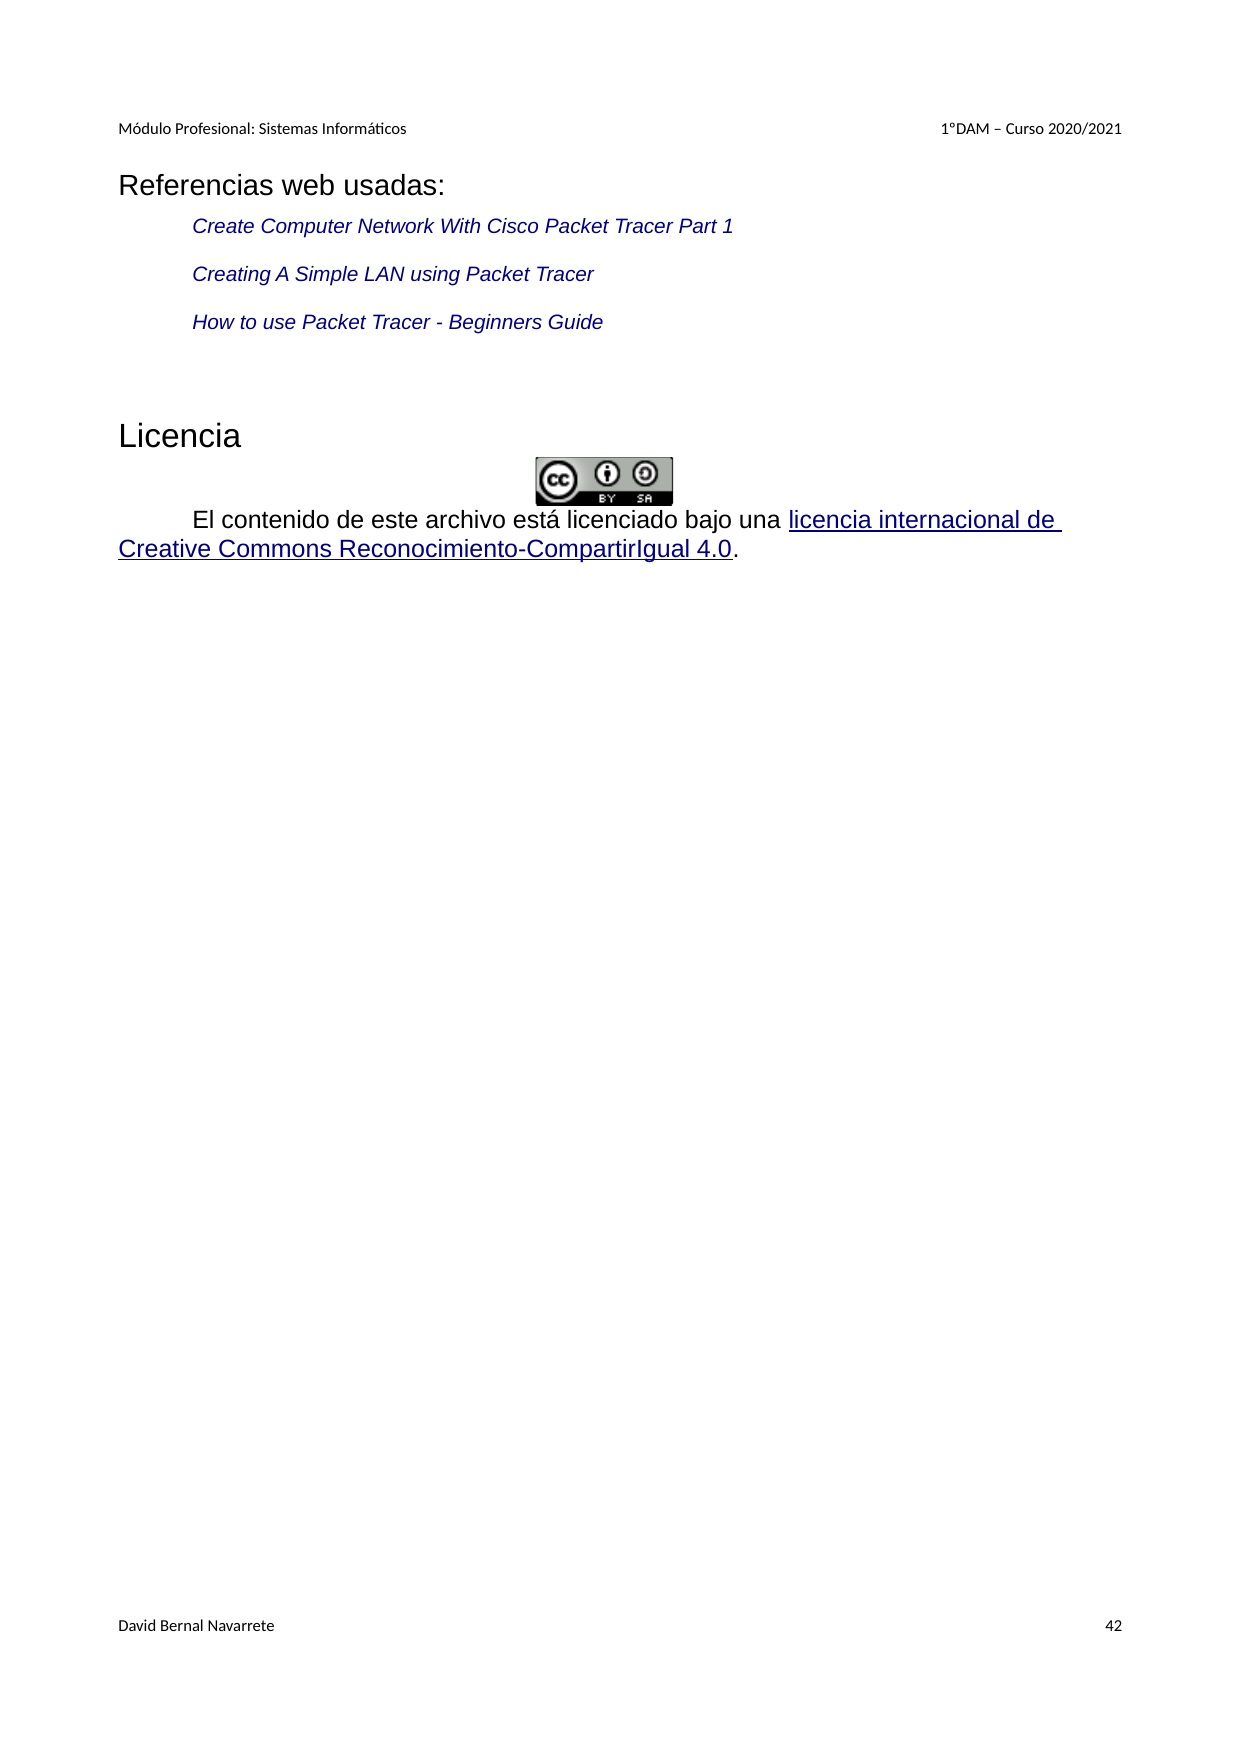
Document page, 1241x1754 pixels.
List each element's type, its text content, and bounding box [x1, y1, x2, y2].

subtitle Referencias web usadas: [118, 168, 1122, 201]
text Creating A Simple LAN using Packet Tracer [118, 262, 1122, 286]
text How to use Packet Tracer - Beginners Guide [118, 310, 1122, 334]
text El contenido de este archivo está licenciado bajo una licencia internacional de Creative Commons Reconocimiento-CompartirIgual 4.0. [118, 467, 1122, 563]
picture [535, 457, 674, 506]
subtitle Licencia [118, 416, 1122, 455]
text Create Computer Network With Cisco Packet Tracer Part 1 [118, 214, 1122, 238]
